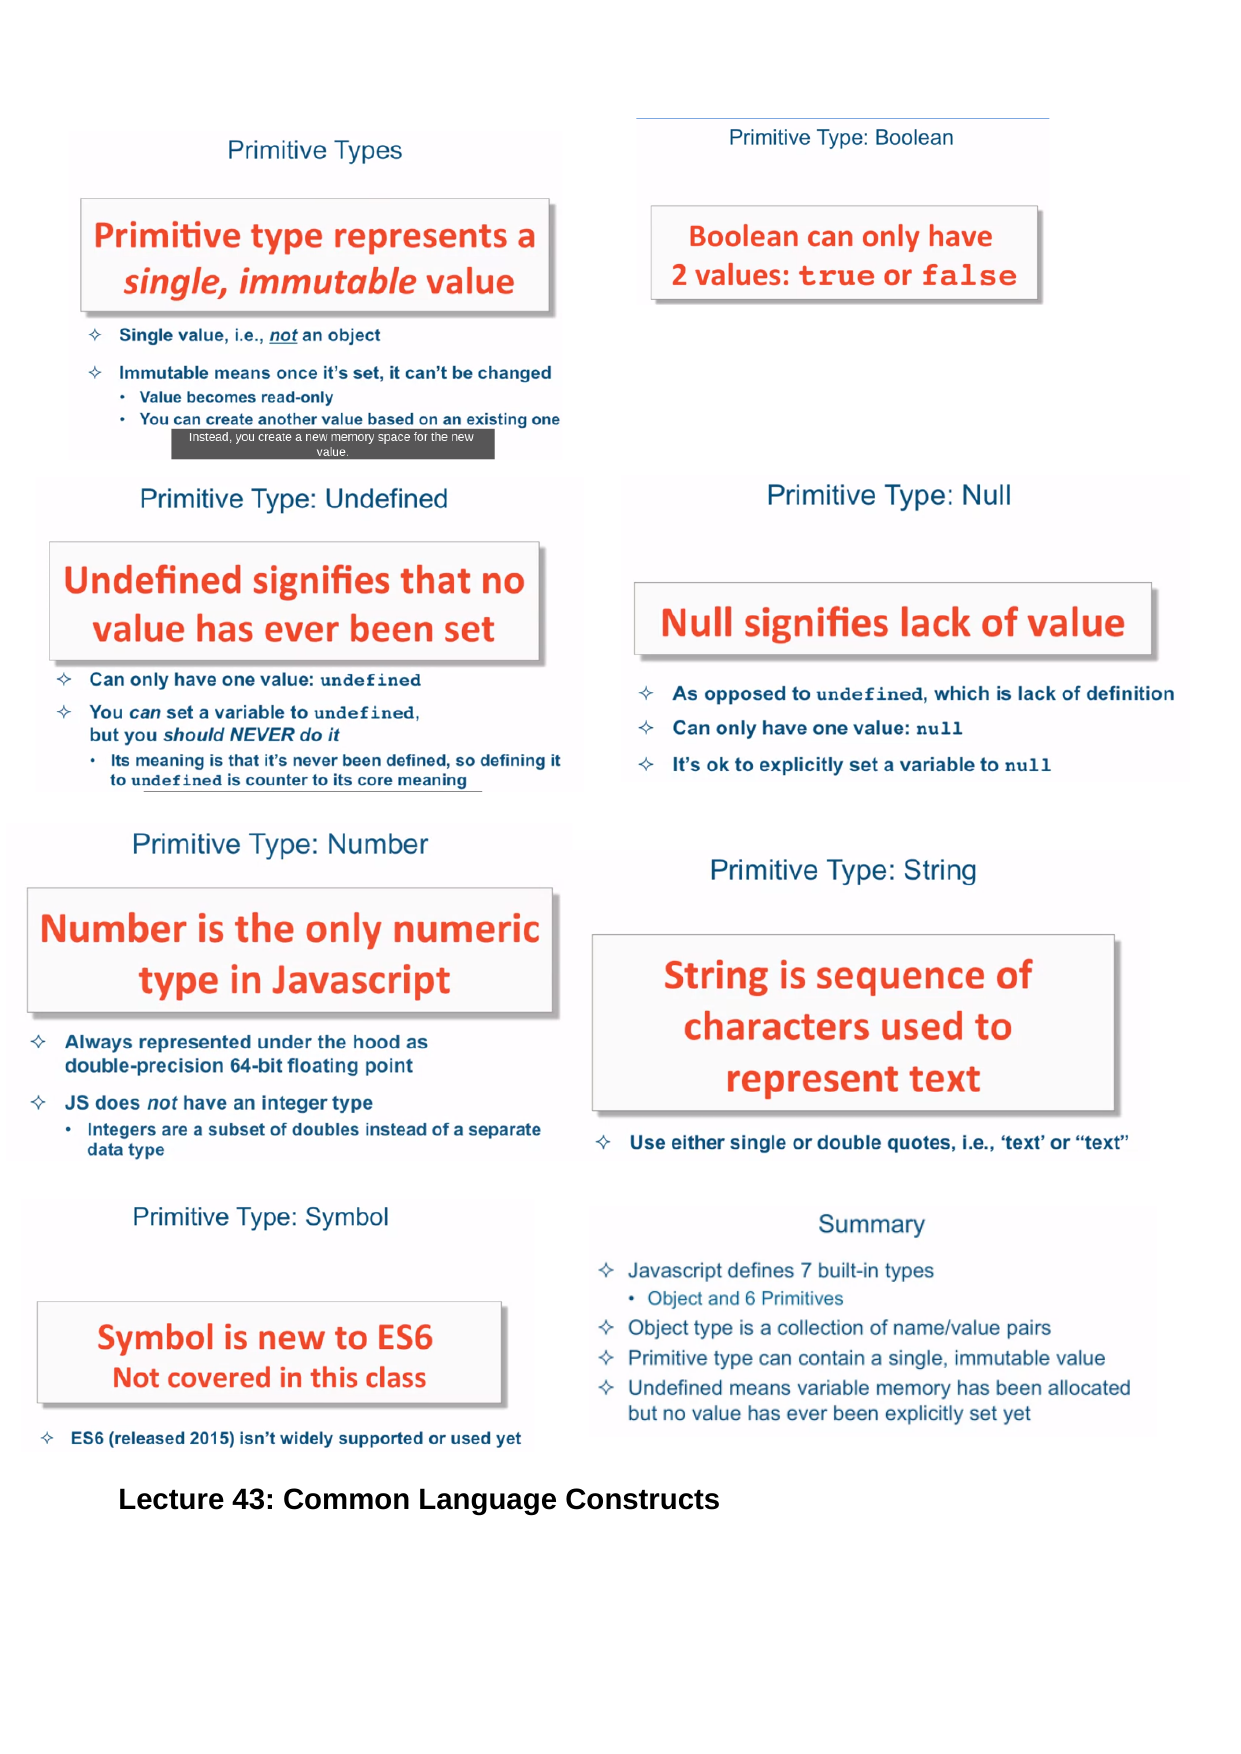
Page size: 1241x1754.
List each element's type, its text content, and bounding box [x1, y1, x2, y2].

picture [68, 131, 563, 460]
subtitle Lecture 43: Common Language Constructs [118, 1482, 1122, 1515]
picture [21, 1199, 535, 1452]
picture [621, 475, 1190, 782]
picture [588, 1206, 1158, 1437]
picture [636, 118, 1050, 305]
picture [5, 823, 1150, 1161]
picture [35, 477, 584, 792]
